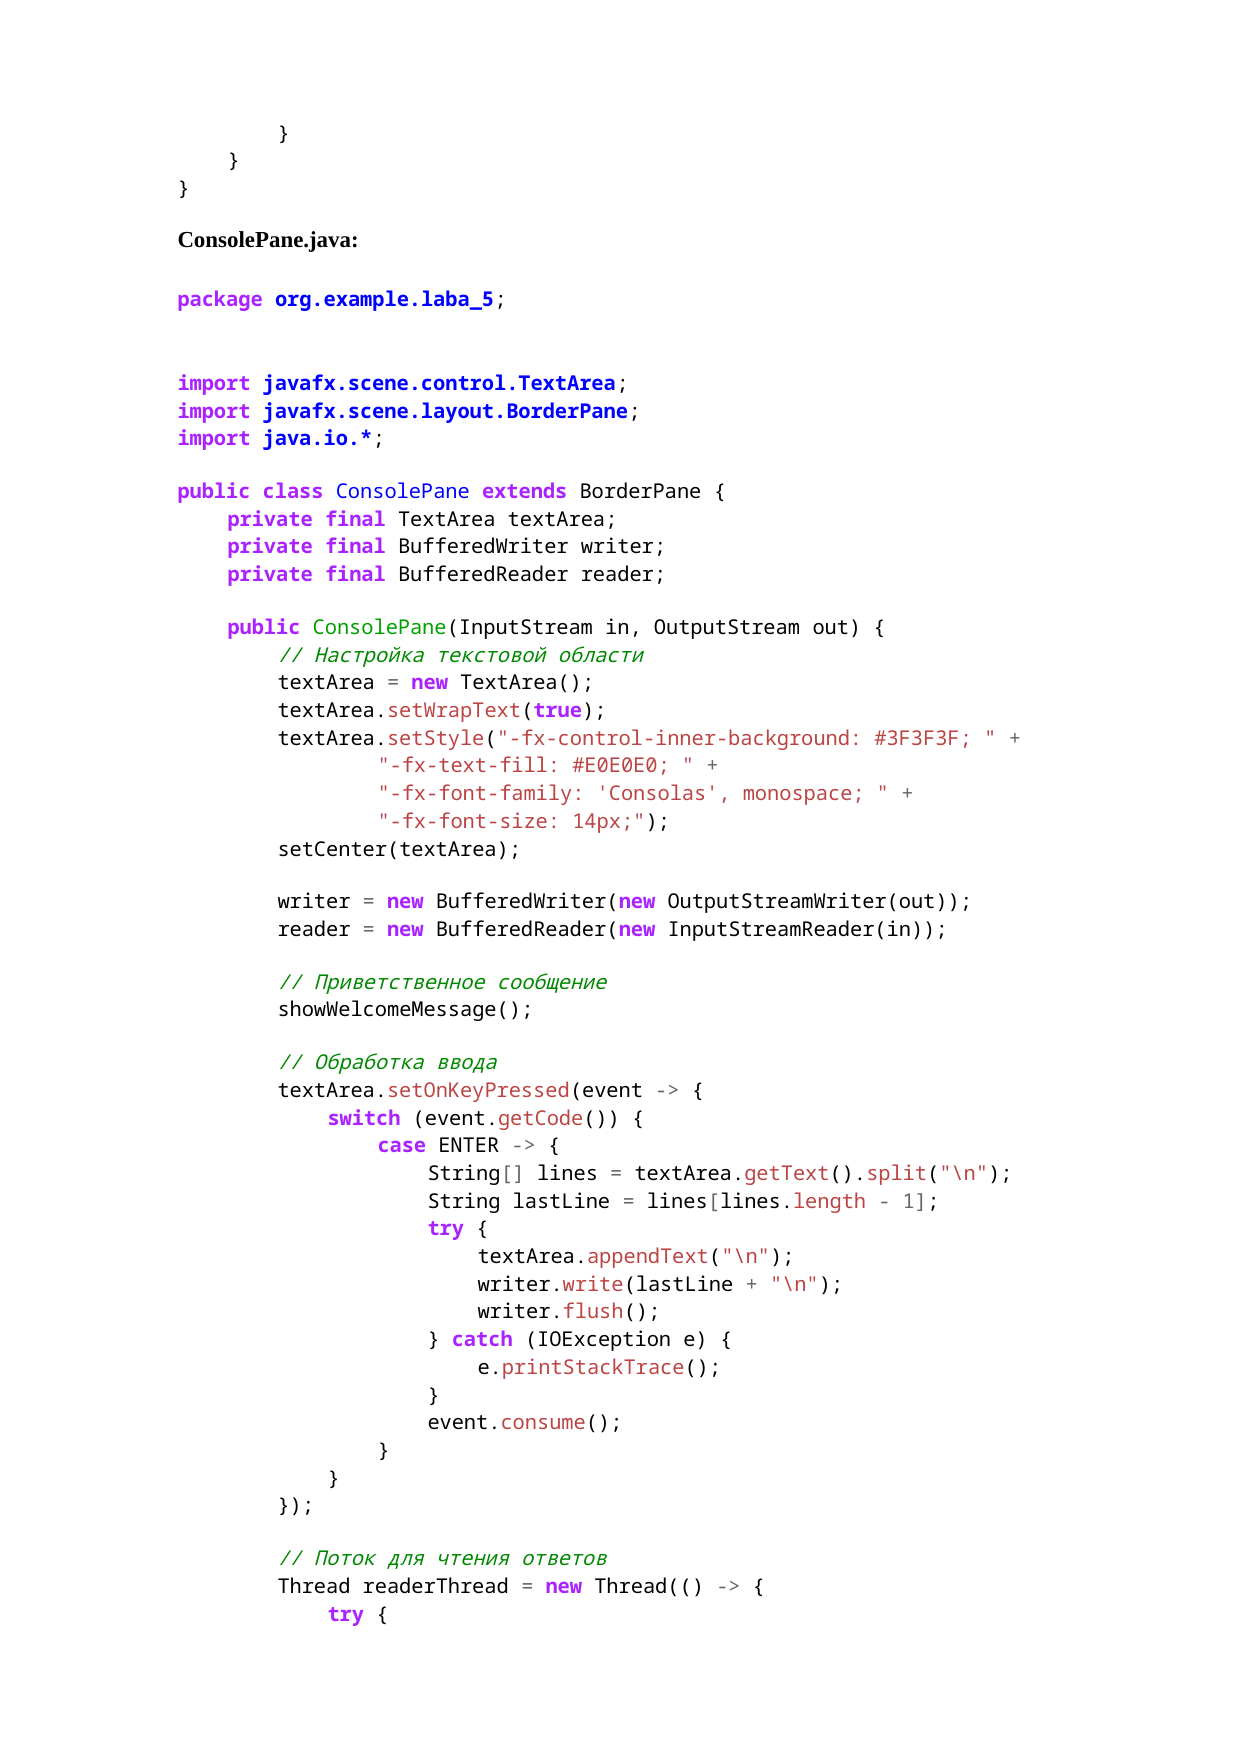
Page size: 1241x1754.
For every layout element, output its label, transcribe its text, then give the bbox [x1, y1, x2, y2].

text } [177, 146, 1152, 173]
text writer = new BufferedWriter(new OutputStreamWriter(out)); [177, 887, 1152, 914]
text setCenter(textArea); [177, 834, 1152, 862]
text // Настройка текстовой области [177, 640, 1152, 668]
text } [177, 173, 1152, 201]
text writer.write(lastLine + "\n"); [177, 1269, 1152, 1297]
text e.printStackTrace(); [177, 1352, 1152, 1380]
text textArea.setWrapText(true); [177, 696, 1152, 723]
text } catch (IOException e) { [177, 1325, 1152, 1352]
text }); [177, 1491, 1152, 1519]
text public class ConsolePane extends BorderPane { [177, 477, 1152, 504]
text public ConsolePane(InputStream in, OutputStream out) { [177, 612, 1152, 640]
text import javafx.scene.control.TextArea; [177, 368, 1152, 396]
text textArea.setOnKeyPressed(event -> { [177, 1075, 1152, 1103]
text try { [177, 1214, 1152, 1242]
text String lastLine = lines[lines.length - 1]; [177, 1186, 1152, 1214]
text } [177, 1463, 1152, 1491]
text textArea.appendText("\n"); [177, 1242, 1152, 1269]
text private final BufferedReader reader; [177, 560, 1152, 587]
text writer.flush(); [177, 1297, 1152, 1325]
text import java.io.*; [177, 424, 1152, 452]
text // Обработка ввода [177, 1048, 1152, 1075]
text private final BufferedWriter writer; [177, 532, 1152, 560]
text reader = new BufferedReader(new InputStreamReader(in)); [177, 914, 1152, 942]
text switch (event.getCode()) { [177, 1103, 1152, 1131]
text СonsolePane.java: [177, 226, 1152, 253]
text event.consume(); [177, 1408, 1152, 1436]
text String[] lines = textArea.getText().split("\n"); [177, 1158, 1152, 1186]
text private final TextArea textArea; [177, 504, 1152, 532]
text Thread readerThread = new Thread(() -> { [177, 1571, 1152, 1599]
text "-fx-font-family: 'Consolas', monospace; " + [177, 779, 1152, 806]
text showWelcomeMessage(); [177, 995, 1152, 1023]
text "-fx-text-fill: #E0E0E0; " + [177, 751, 1152, 779]
text textArea.setStyle("-fx-control-inner-background: #3F3F3F; " + [177, 723, 1152, 751]
text package org.example.laba_5; [177, 284, 1152, 312]
text // Приветственное сообщение [177, 967, 1152, 995]
text import javafx.scene.layout.BorderPane; [177, 396, 1152, 424]
text } [177, 118, 1152, 146]
text // Поток для чтения ответов [177, 1544, 1152, 1571]
text case ENTER -> { [177, 1131, 1152, 1158]
text "-fx-font-size: 14px;"); [177, 806, 1152, 834]
text } [177, 1436, 1152, 1463]
text } [177, 1380, 1152, 1408]
text try { [177, 1599, 1152, 1627]
text textArea = new TextArea(); [177, 668, 1152, 696]
